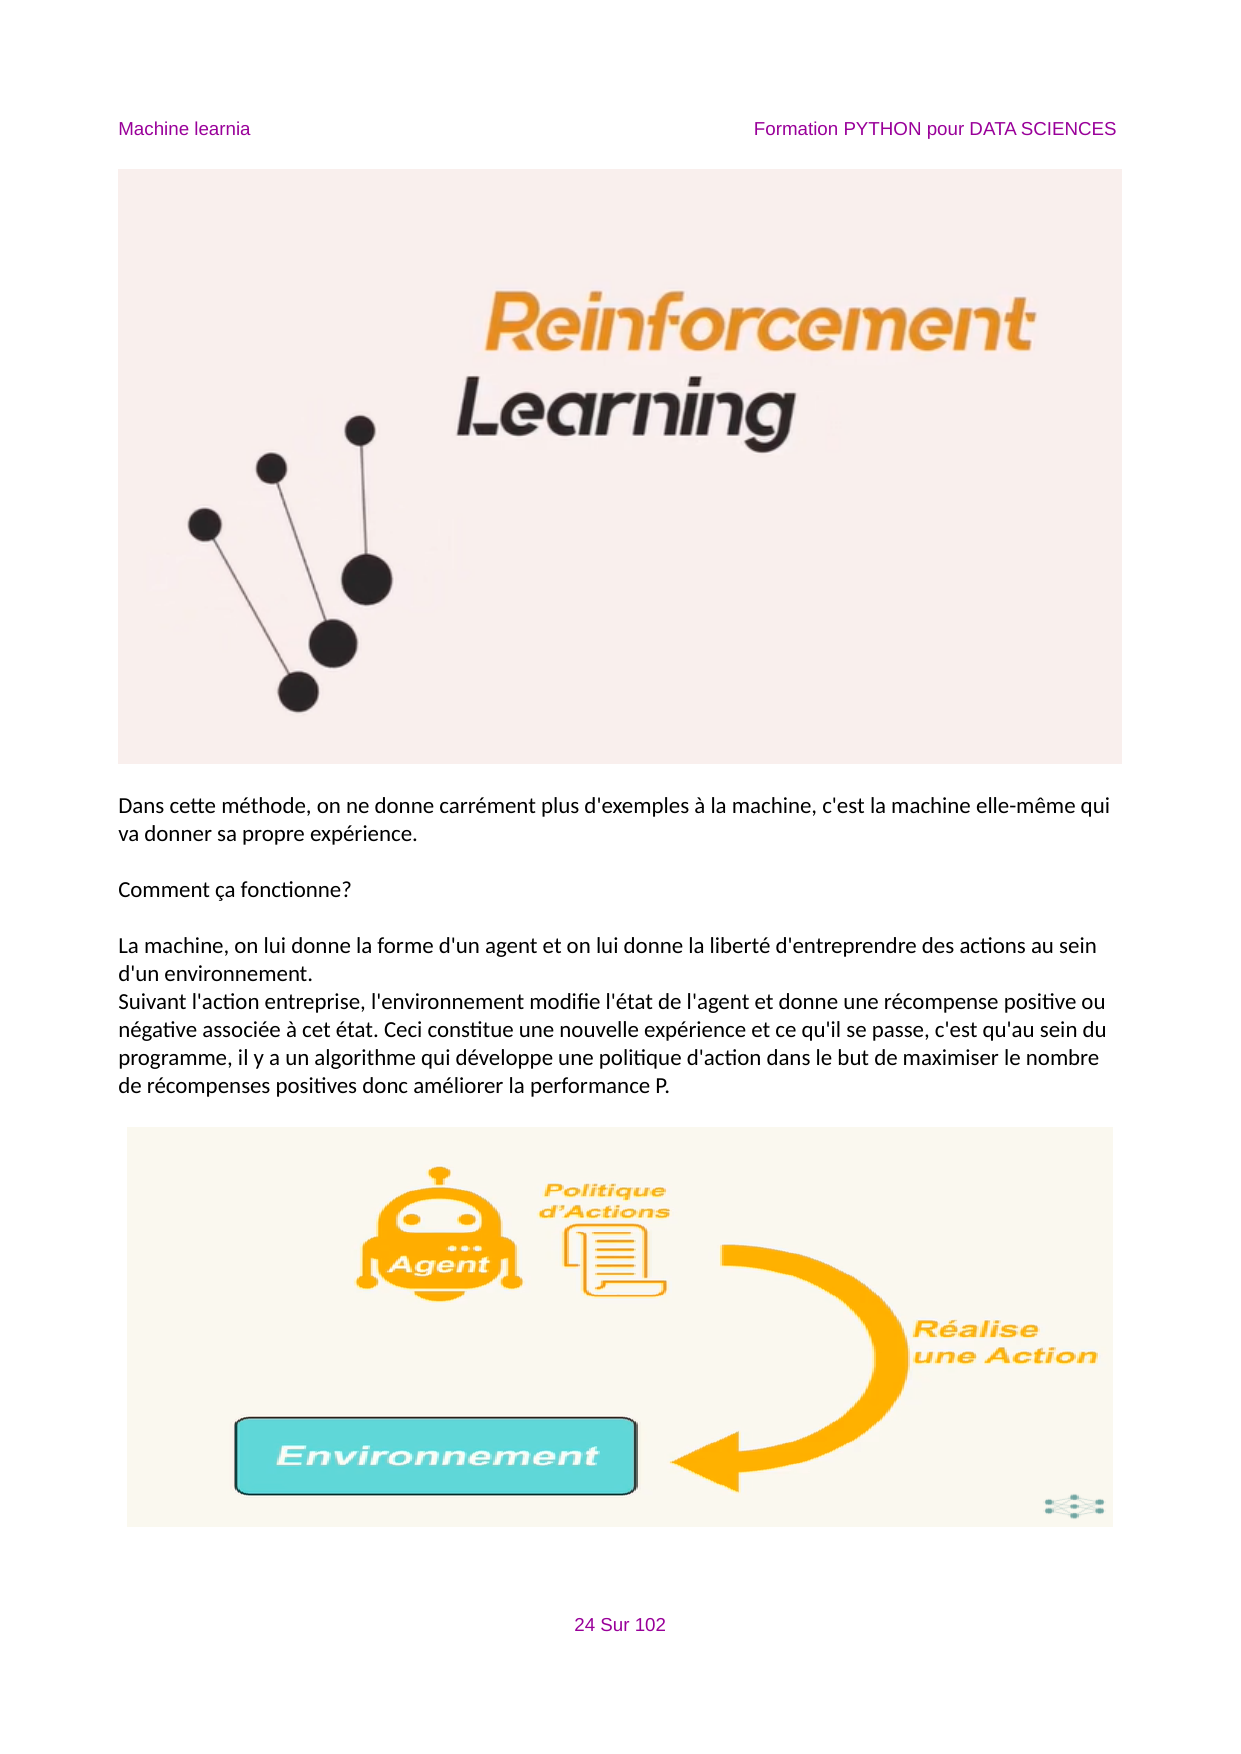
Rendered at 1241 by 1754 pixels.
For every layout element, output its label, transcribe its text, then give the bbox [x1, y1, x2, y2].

picture [127, 1127, 1113, 1527]
picture [118, 169, 1122, 764]
text Comment ça fonctionne? [118, 875, 1122, 903]
text La machine, on lui donne la forme d'un agent et on lui donne la liberté d'entreprendre des actions au sein d'un environnement. [118, 931, 1122, 987]
text Dans cette méthode, on ne donne carrément plus d'exemples à la machine, c'est la machine elle-même qui va donner sa propre expérience. [118, 791, 1122, 847]
text Suivant l'action entreprise, l'environnement modifie l'état de l'agent et donne une récompense positive ou négative associée à cet état. Ceci constitue une nouvelle expérience et ce qu'il se passe, c'est qu'au sein du programme, il y a un algorithme qui développe une politique d'action dans le but de maximiser le nombre de récompenses positives donc améliorer la performance P. [118, 987, 1122, 1099]
